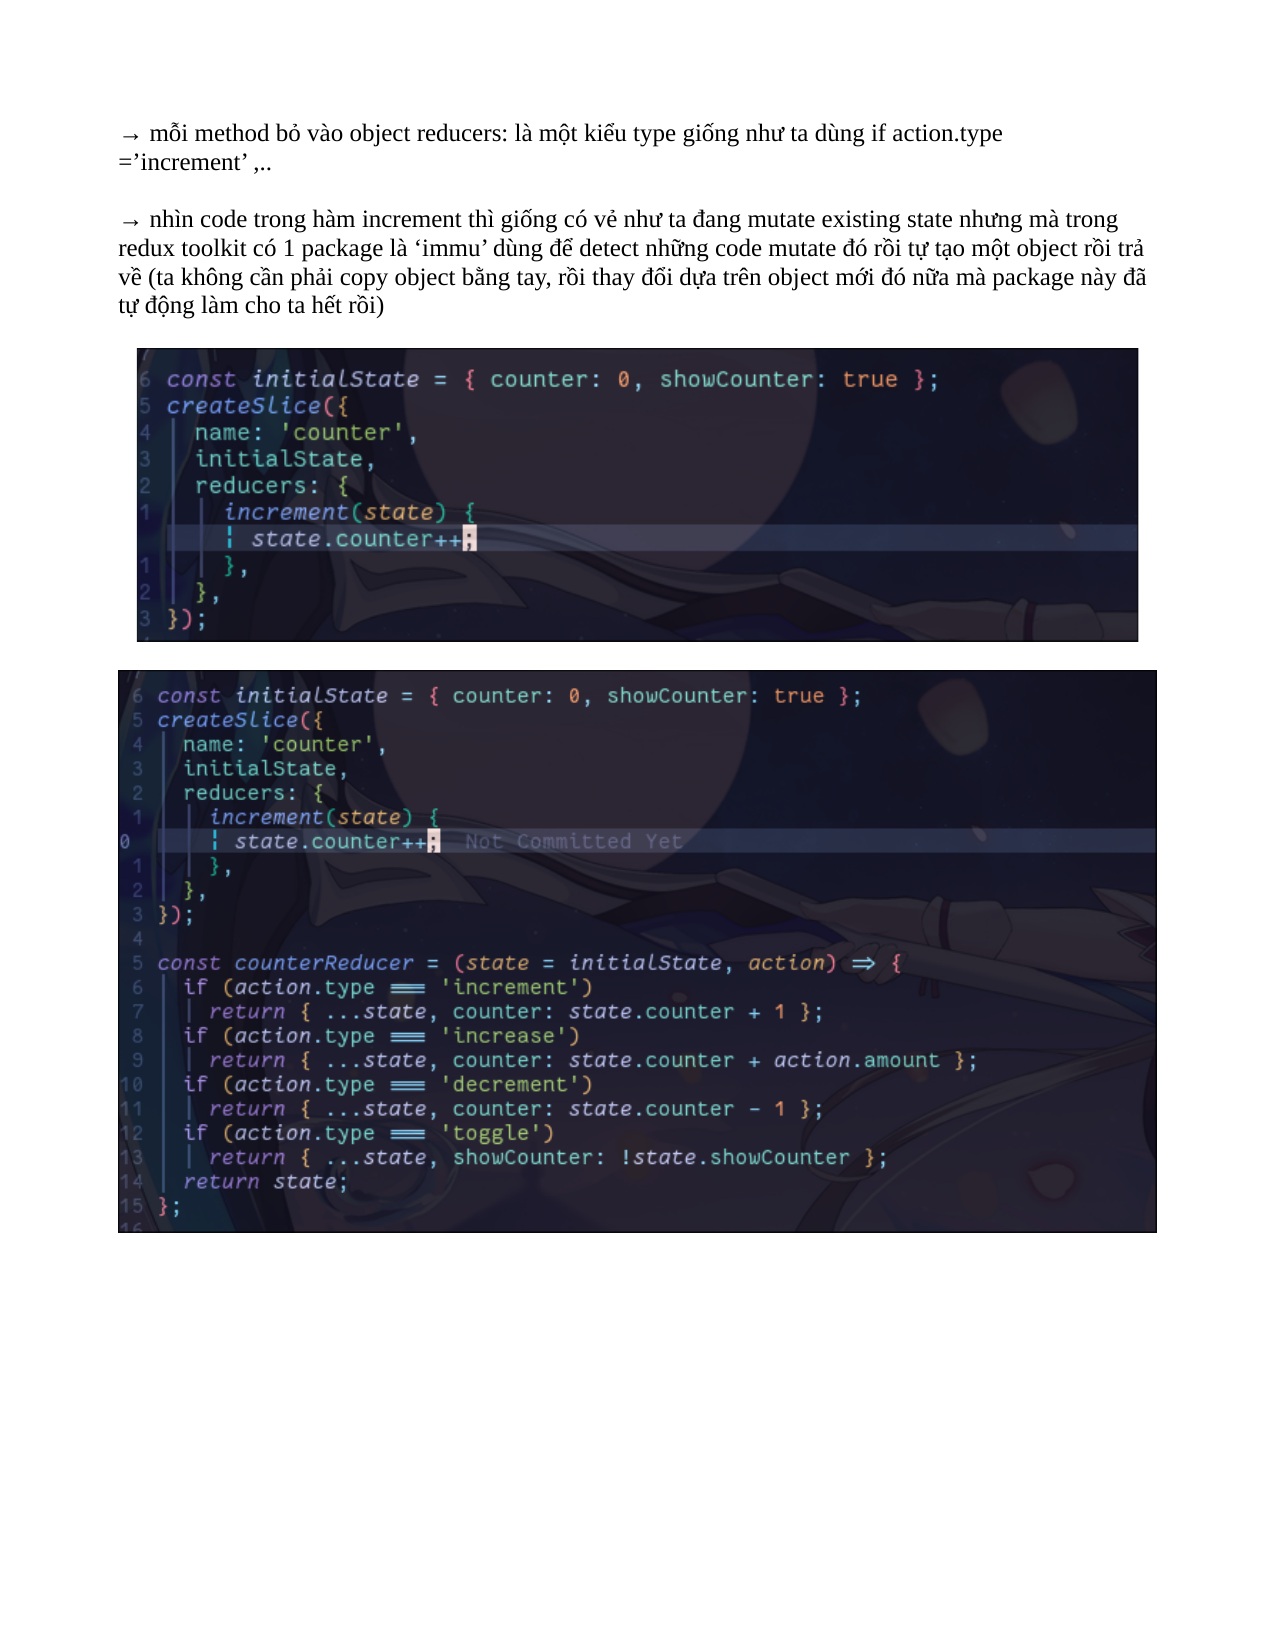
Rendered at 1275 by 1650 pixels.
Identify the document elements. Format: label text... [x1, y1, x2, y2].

text → mỗi method bỏ vào object reducers: là một kiểu type giống như ta dùng if action.type =’increment’ ,.. [118, 118, 1157, 176]
picture [118, 670, 1157, 1233]
text → nhìn code trong hàm increment thì giống có vẻ như ta đang mutate existing state nhưng mà trong redux toolkit có 1 package là ‘immu’ dùng để detect những code mutate đó rồi tự tạo một object rồi trả về (ta không cần phải copy object bằng tay, rồi thay đổi dựa trên object mới đó nữa mà package này đã tự động làm cho ta hết rồi) [118, 204, 1157, 319]
picture [136, 348, 1139, 642]
